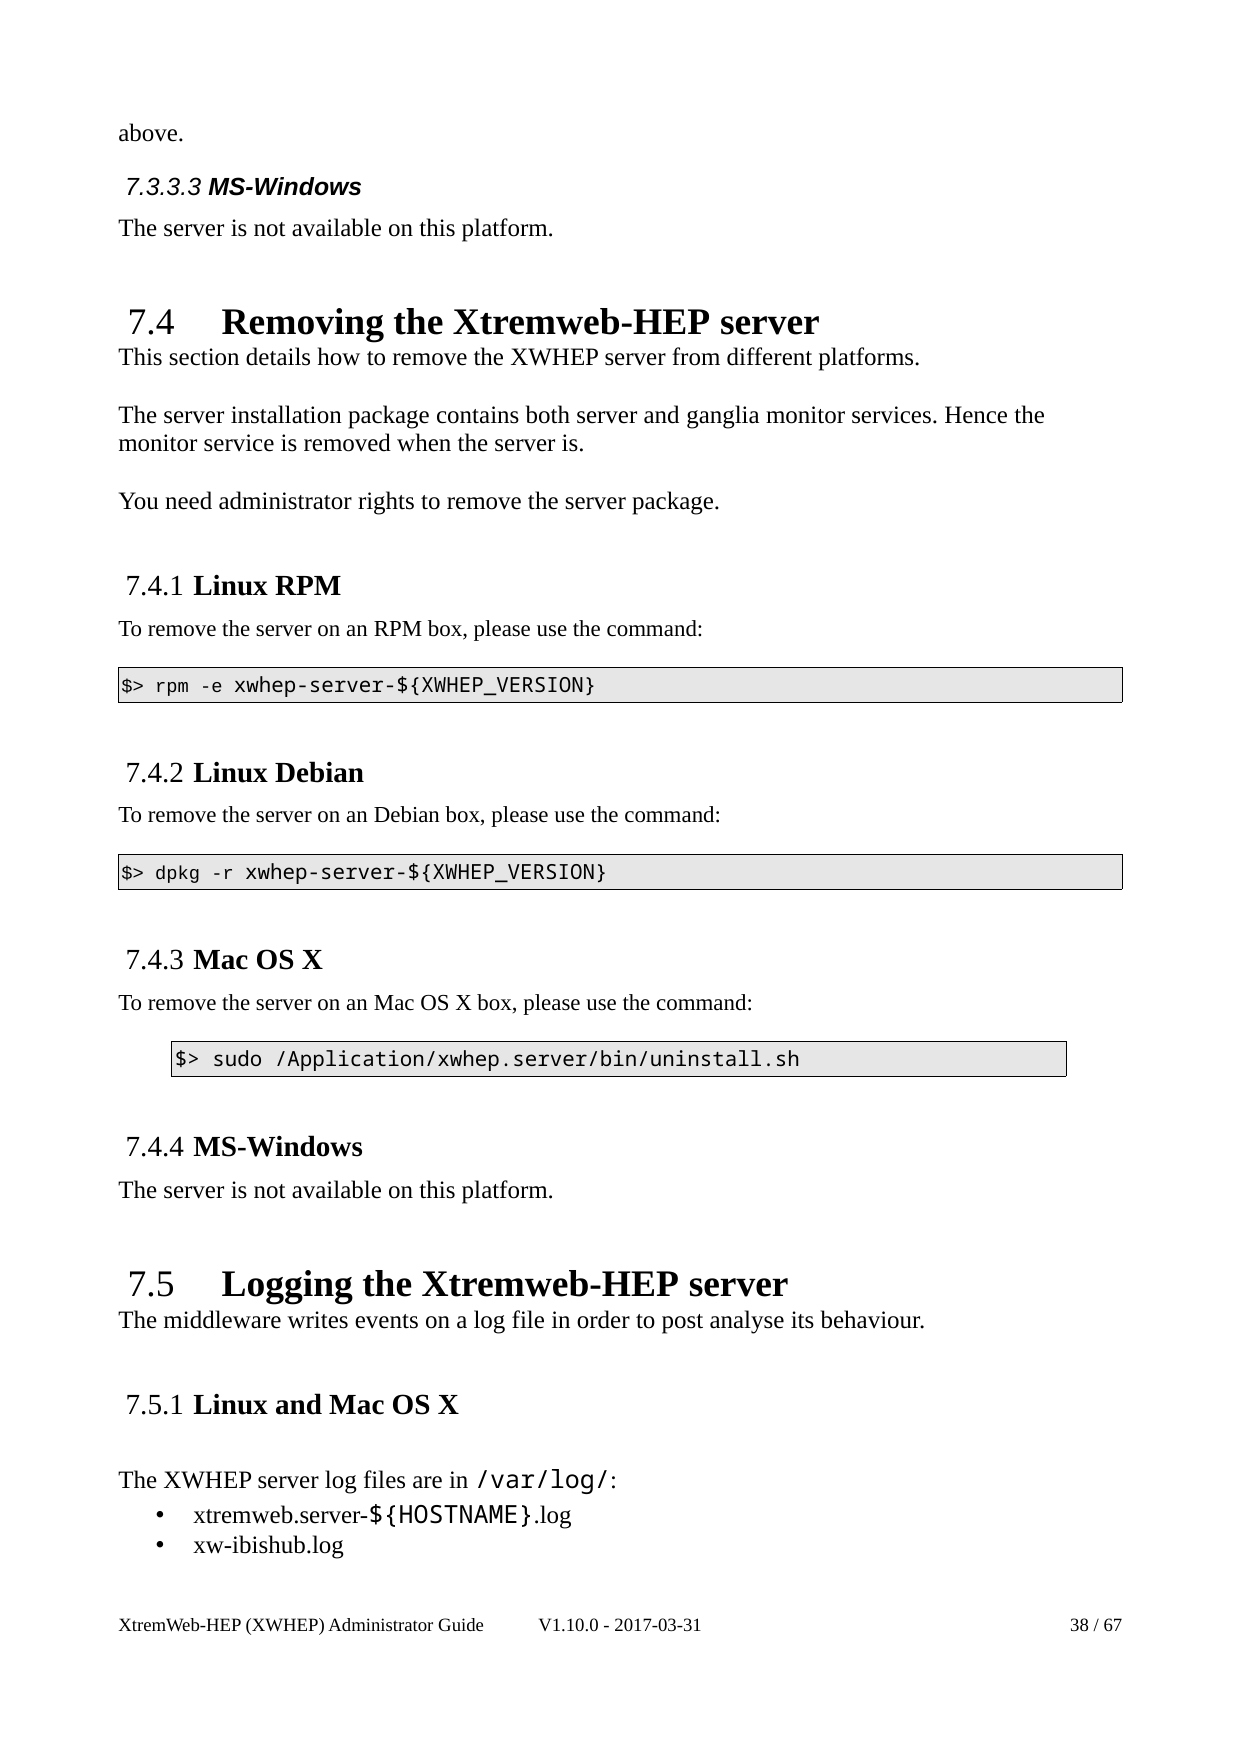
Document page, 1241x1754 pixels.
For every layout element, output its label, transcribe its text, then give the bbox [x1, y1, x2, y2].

subtitle Linux RPM [118, 568, 1122, 602]
subtitle Linux Debian [118, 756, 1122, 789]
subtitle Linux and Mac OS X [118, 1387, 1122, 1421]
text The server is not available on this platform. [118, 1176, 1122, 1204]
text The XWHEP server log files are in /var/log/: [118, 1462, 1122, 1496]
text To remove the server on an Debian box, please use the command: [118, 802, 1122, 828]
text To remove the server on an Mac OS X box, please use the command: [118, 988, 1122, 1015]
subtitle MS-Windows [118, 172, 1122, 200]
text The server is not available on this platform. [118, 213, 1122, 242]
subtitle Mac OS X [118, 942, 1122, 976]
text $> sudo /Application/xwhep.server/bin/uninstall.sh [172, 1042, 1066, 1076]
list xtremweb.server-${HOSTNAME}.log [156, 1496, 1122, 1530]
subtitle Logging the Xtremweb-HEP server [118, 1262, 1122, 1305]
text This section details how to remove the XWHEP server from different platforms. [118, 342, 1122, 371]
subtitle MS-Windows [118, 1129, 1122, 1163]
text $> dpkg -r xwhep-server-${XWHEP_VERSION} [119, 855, 1122, 889]
subtitle Removing the Xtremweb-HEP server [118, 299, 1122, 342]
list xw-ibishub.log [156, 1530, 1122, 1559]
text $> rpm -e xwhep-server-${XWHEP_VERSION} [119, 668, 1122, 702]
text The server installation package contains both server and ganglia monitor services. Hence the monitor service is removed when the server is. [118, 400, 1122, 457]
text You need administrator rights to remove the server package. [118, 486, 1122, 515]
text above. [118, 118, 1122, 147]
text The middleware writes events on a log file in order to post analyse its behaviour. [118, 1305, 1122, 1334]
text To remove the server on an RPM box, please use the command: [118, 614, 1122, 641]
